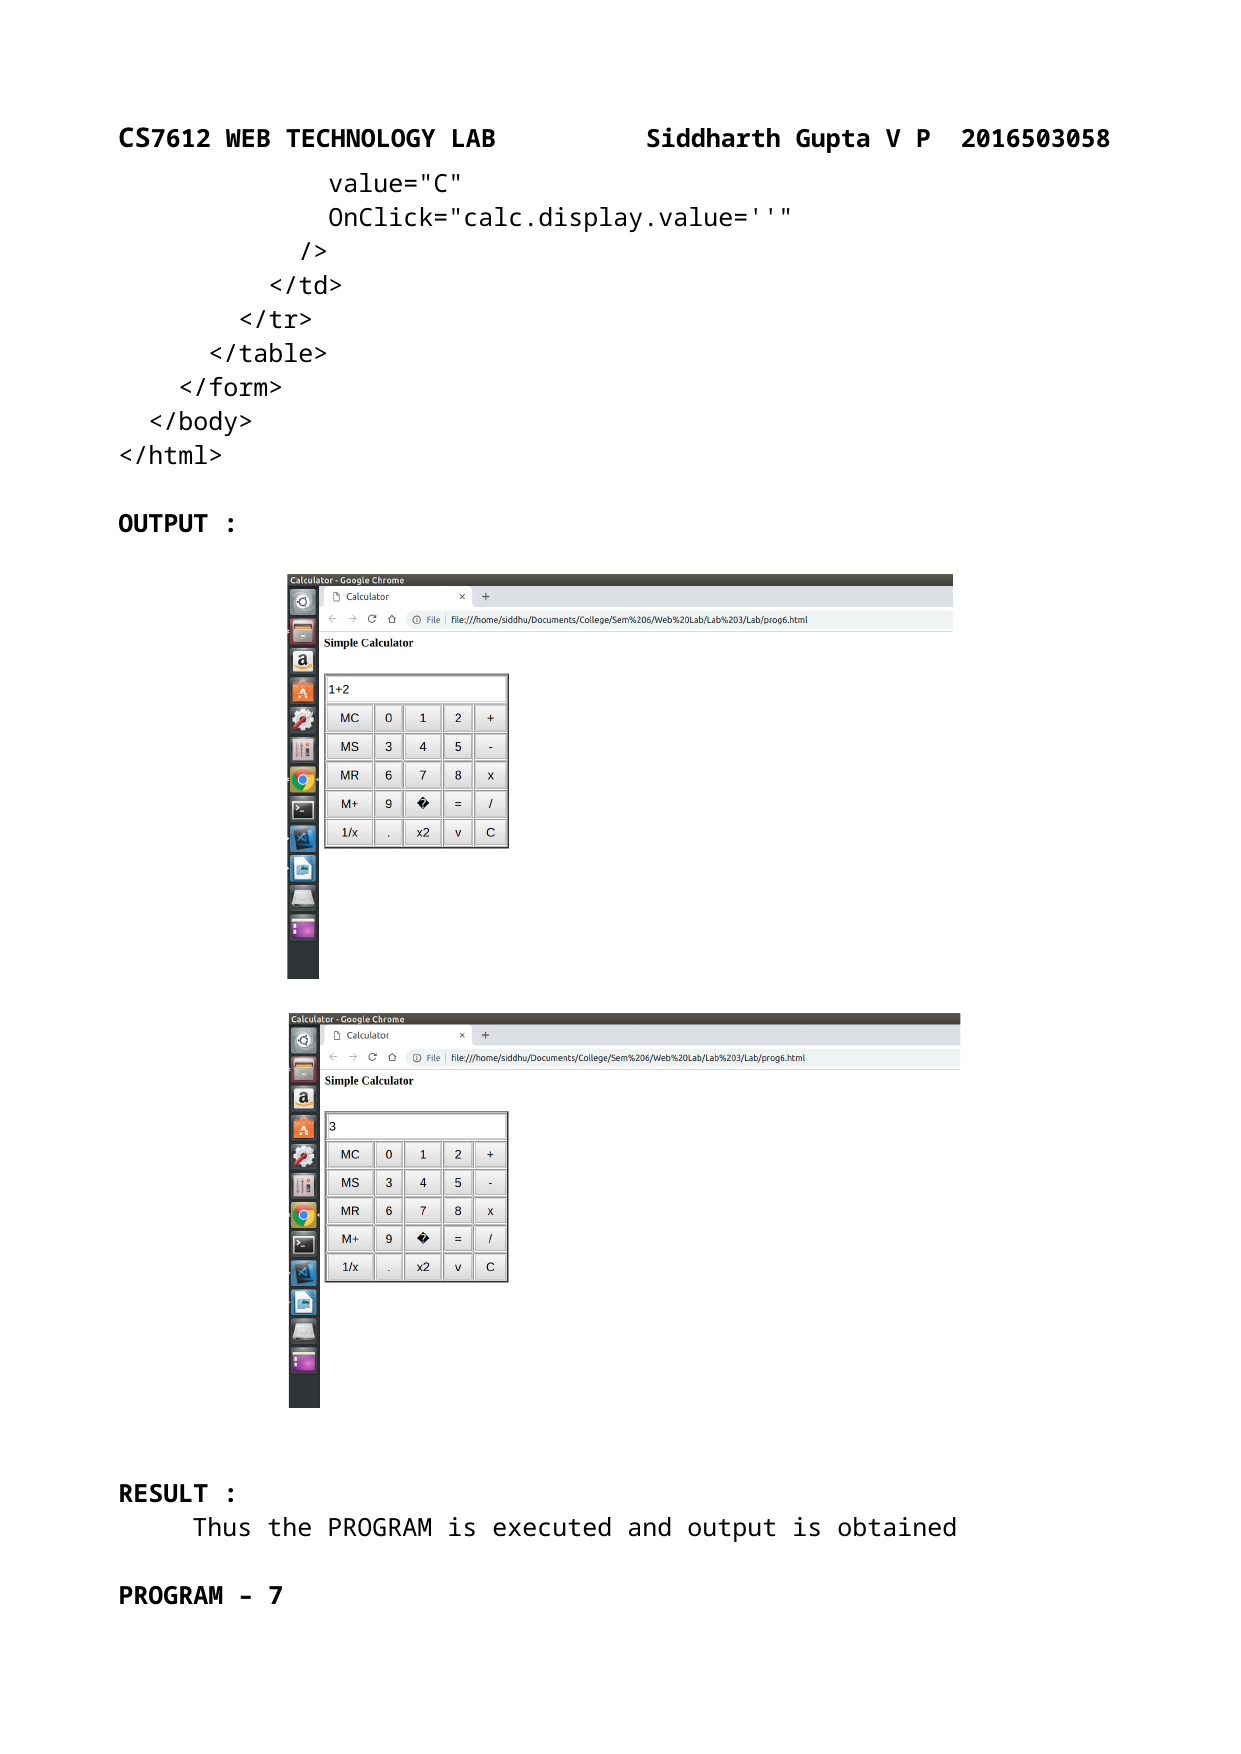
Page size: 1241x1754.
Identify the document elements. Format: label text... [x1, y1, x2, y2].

text OUTPUT : [118, 506, 1122, 540]
text Thus the PROGRAM is executed and output is obtained [118, 1509, 1122, 1543]
text </form> [118, 370, 1122, 404]
text /> [118, 233, 1122, 268]
text </table> [118, 336, 1122, 370]
text OnClick="calc.display.value=''" [118, 199, 1122, 233]
text value="C" [118, 165, 1122, 199]
text </html> [118, 438, 1122, 472]
text RESULT : [118, 1475, 1122, 1509]
text </td> [118, 268, 1122, 302]
text </body> [118, 404, 1122, 438]
text </tr> [118, 302, 1122, 336]
picture [288, 1013, 961, 1408]
text PROGRAM – 7 [118, 1578, 1122, 1612]
